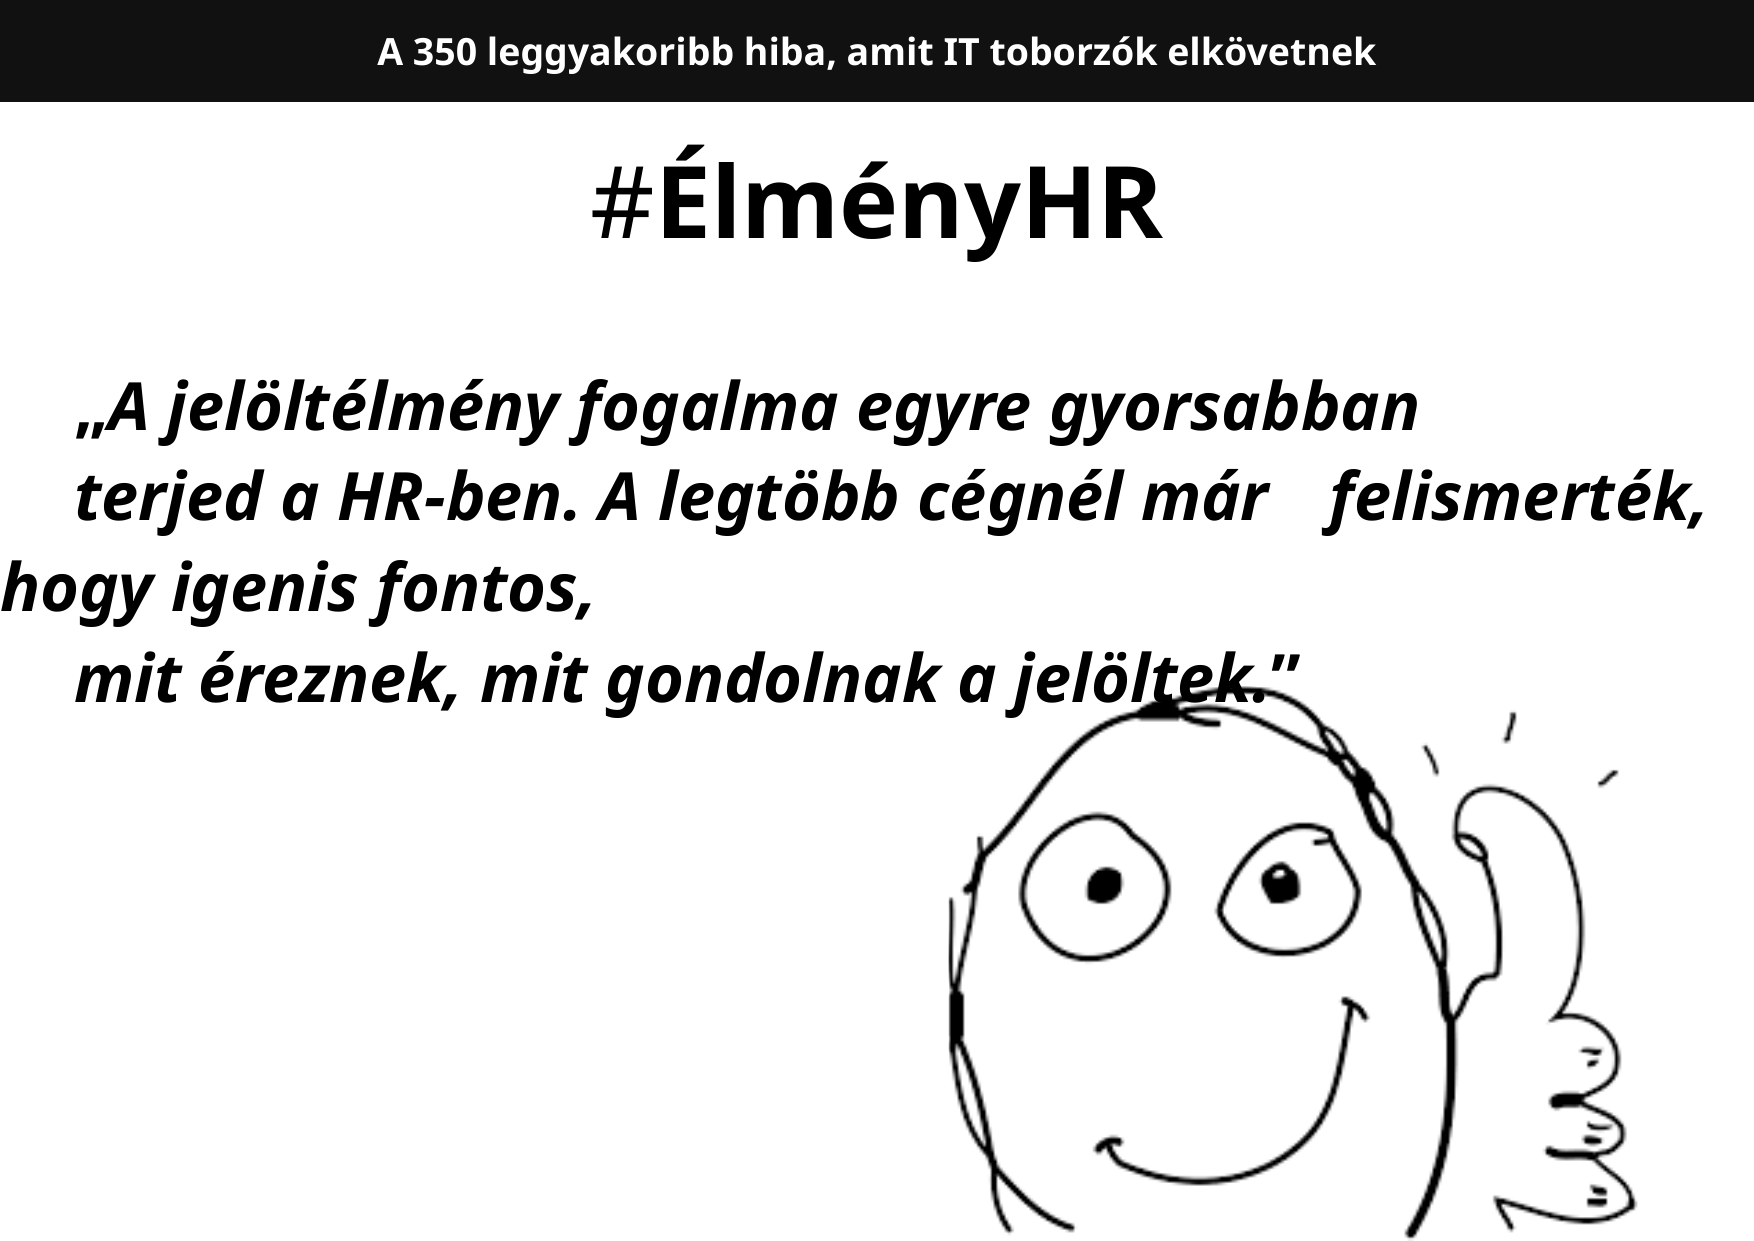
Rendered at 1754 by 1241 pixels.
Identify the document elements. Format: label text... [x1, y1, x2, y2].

text terjed a HR-ben. A legtöbb cégnél már felismerték, hogy igenis fontos, [0, 449, 1754, 631]
picture [970, 686, 982, 695]
picture [1104, 686, 1116, 695]
text mit éreznek, mit gondolnak a jelöltek.” [0, 631, 1754, 722]
picture [948, 686, 1638, 1241]
text „A jelöltélmény fogalma egyre gyorsabban [0, 359, 1754, 449]
text #ÉlményHR [0, 132, 1754, 268]
